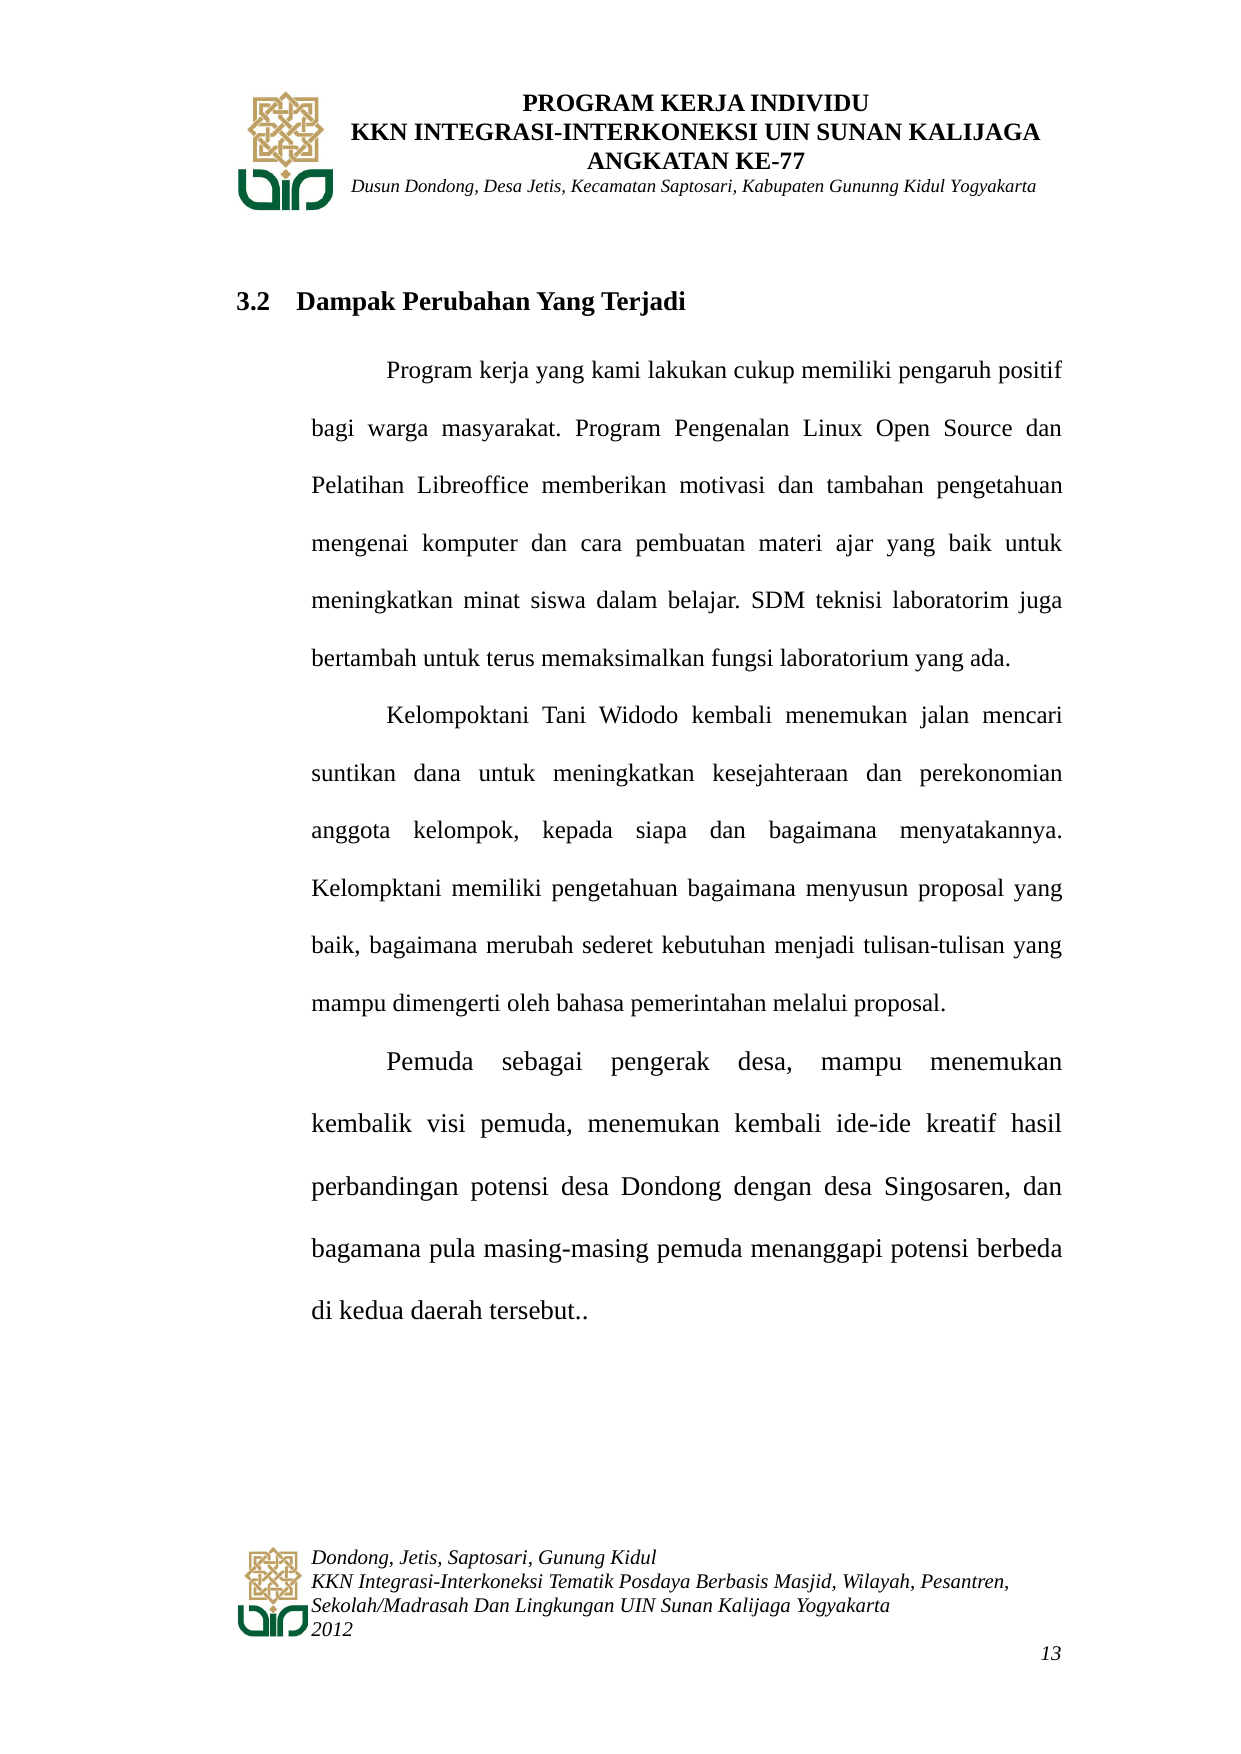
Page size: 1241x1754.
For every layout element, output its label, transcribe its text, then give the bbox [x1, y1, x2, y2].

picture [237, 90, 334, 211]
text Program kerja yang kami lakukan cukup memiliki pengaruh positif bagi warga masyarakat. Program Pengenalan Linux Open Source dan Pelatihan Libreoffice memberikan motivasi dan tambahan pengetahuan mengenai komputer dan cara pembuatan materi ajar yang baik untuk meningkatkan minat siswa dalam belajar. SDM teknisi laboratorim juga bertambah untuk terus memaksimalkan fungsi laboratorium yang ada. [311, 355, 1063, 671]
text Pemuda sebagai pengerak desa, mampu menemukan kembalik visi pemuda, menemukan kembali ide-ide kreatif hasil perbandingan potensi desa Dondong dengan desa Singosaren, dan bagamana pula masing-masing pemuda menanggapi potensi berbeda di kedua daerah tersebut.. [311, 1045, 1063, 1326]
text Kelompoktani Tani Widodo kembali menemukan jalan mencari suntikan dana untuk meningkatkan kesejahteraan dan perekonomian anggota kelompok, kepada siapa dan bagaimana menyatakannya. Kelompktani memiliki pengetahuan bagaimana menyusun proposal yang baik, bagaimana merubah sederet kebutuhan menjadi tulisan-tulisan yang mampu dimengerti oleh bahasa pemerintahan melalui proposal. [311, 700, 1063, 1016]
subtitle Dampak Perubahan Yang Terjadi [236, 285, 1063, 316]
picture [237, 1547, 308, 1637]
